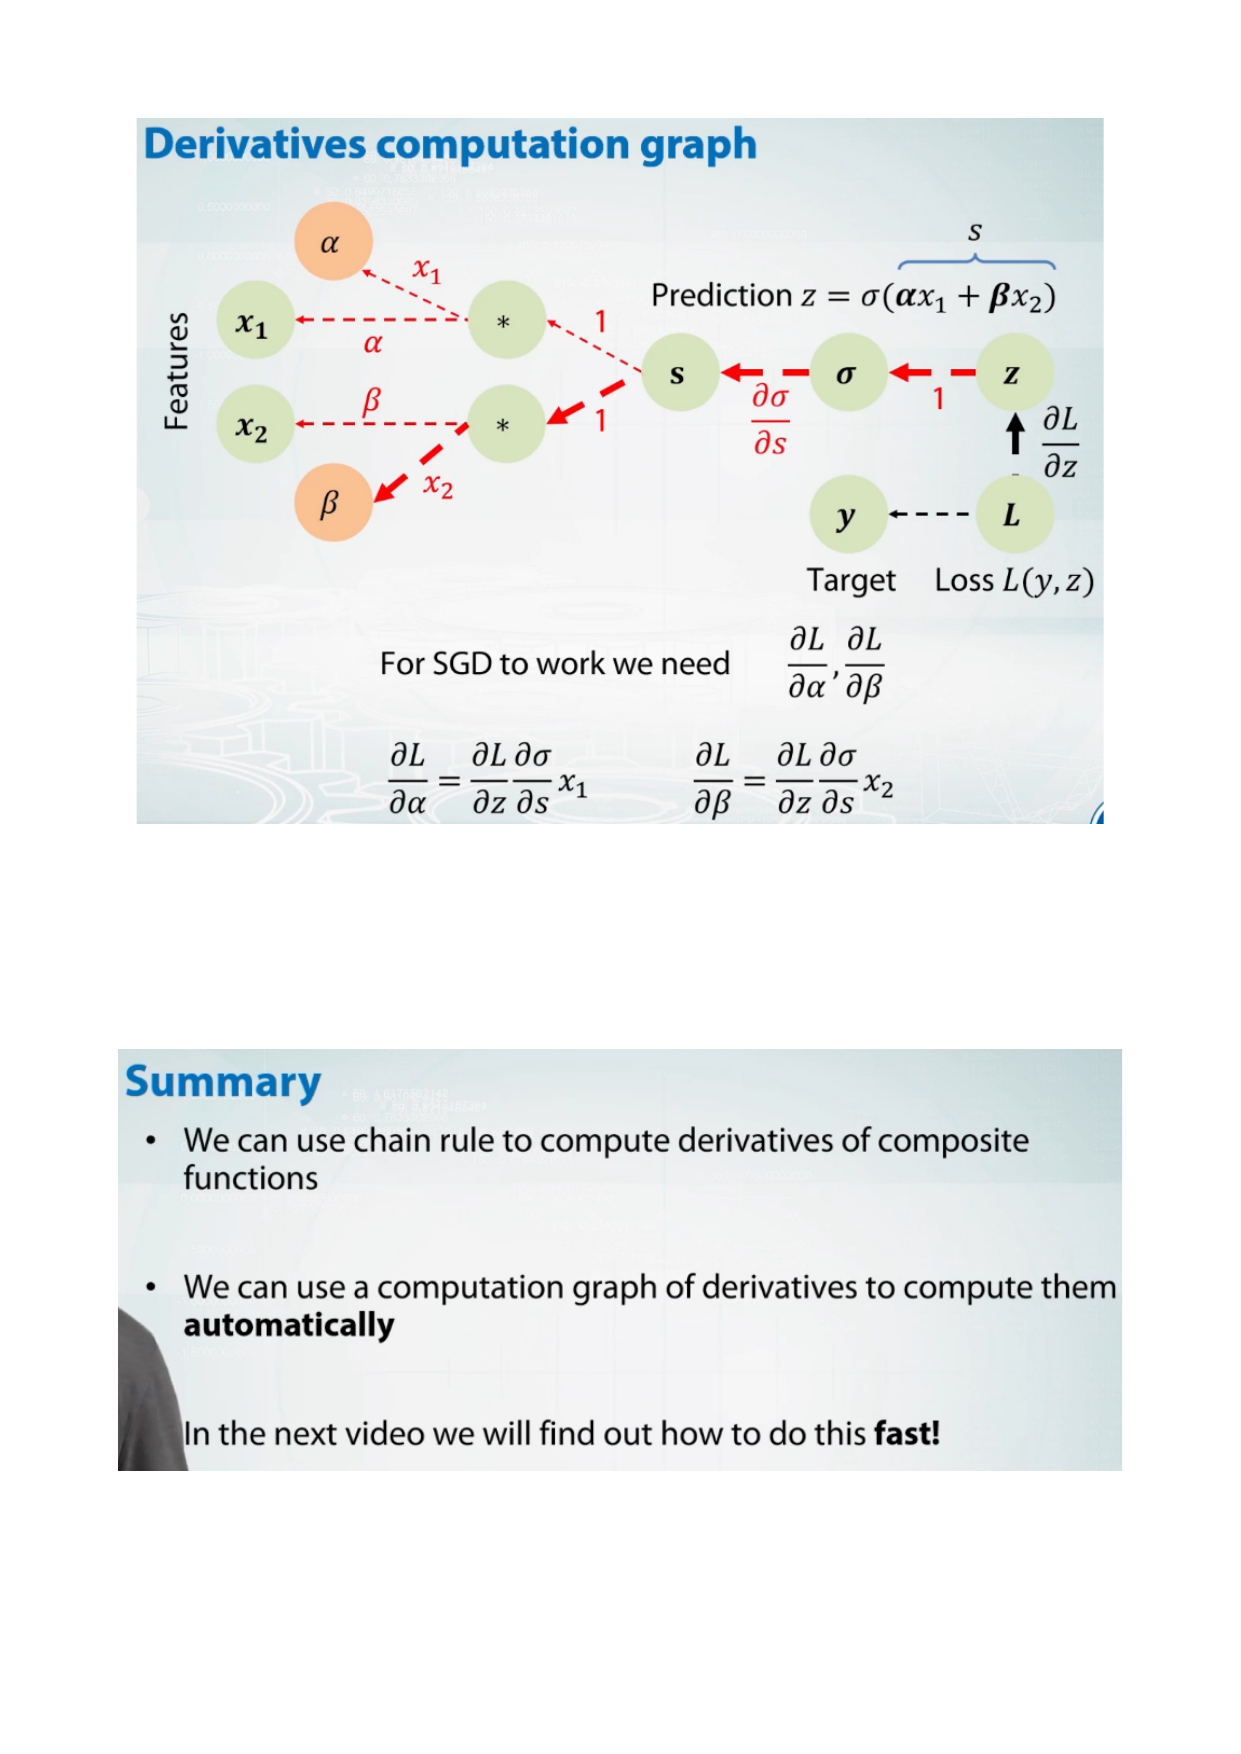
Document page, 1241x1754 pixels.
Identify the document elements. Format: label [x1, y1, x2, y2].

picture [136, 118, 1104, 824]
picture [118, 1049, 1123, 1471]
